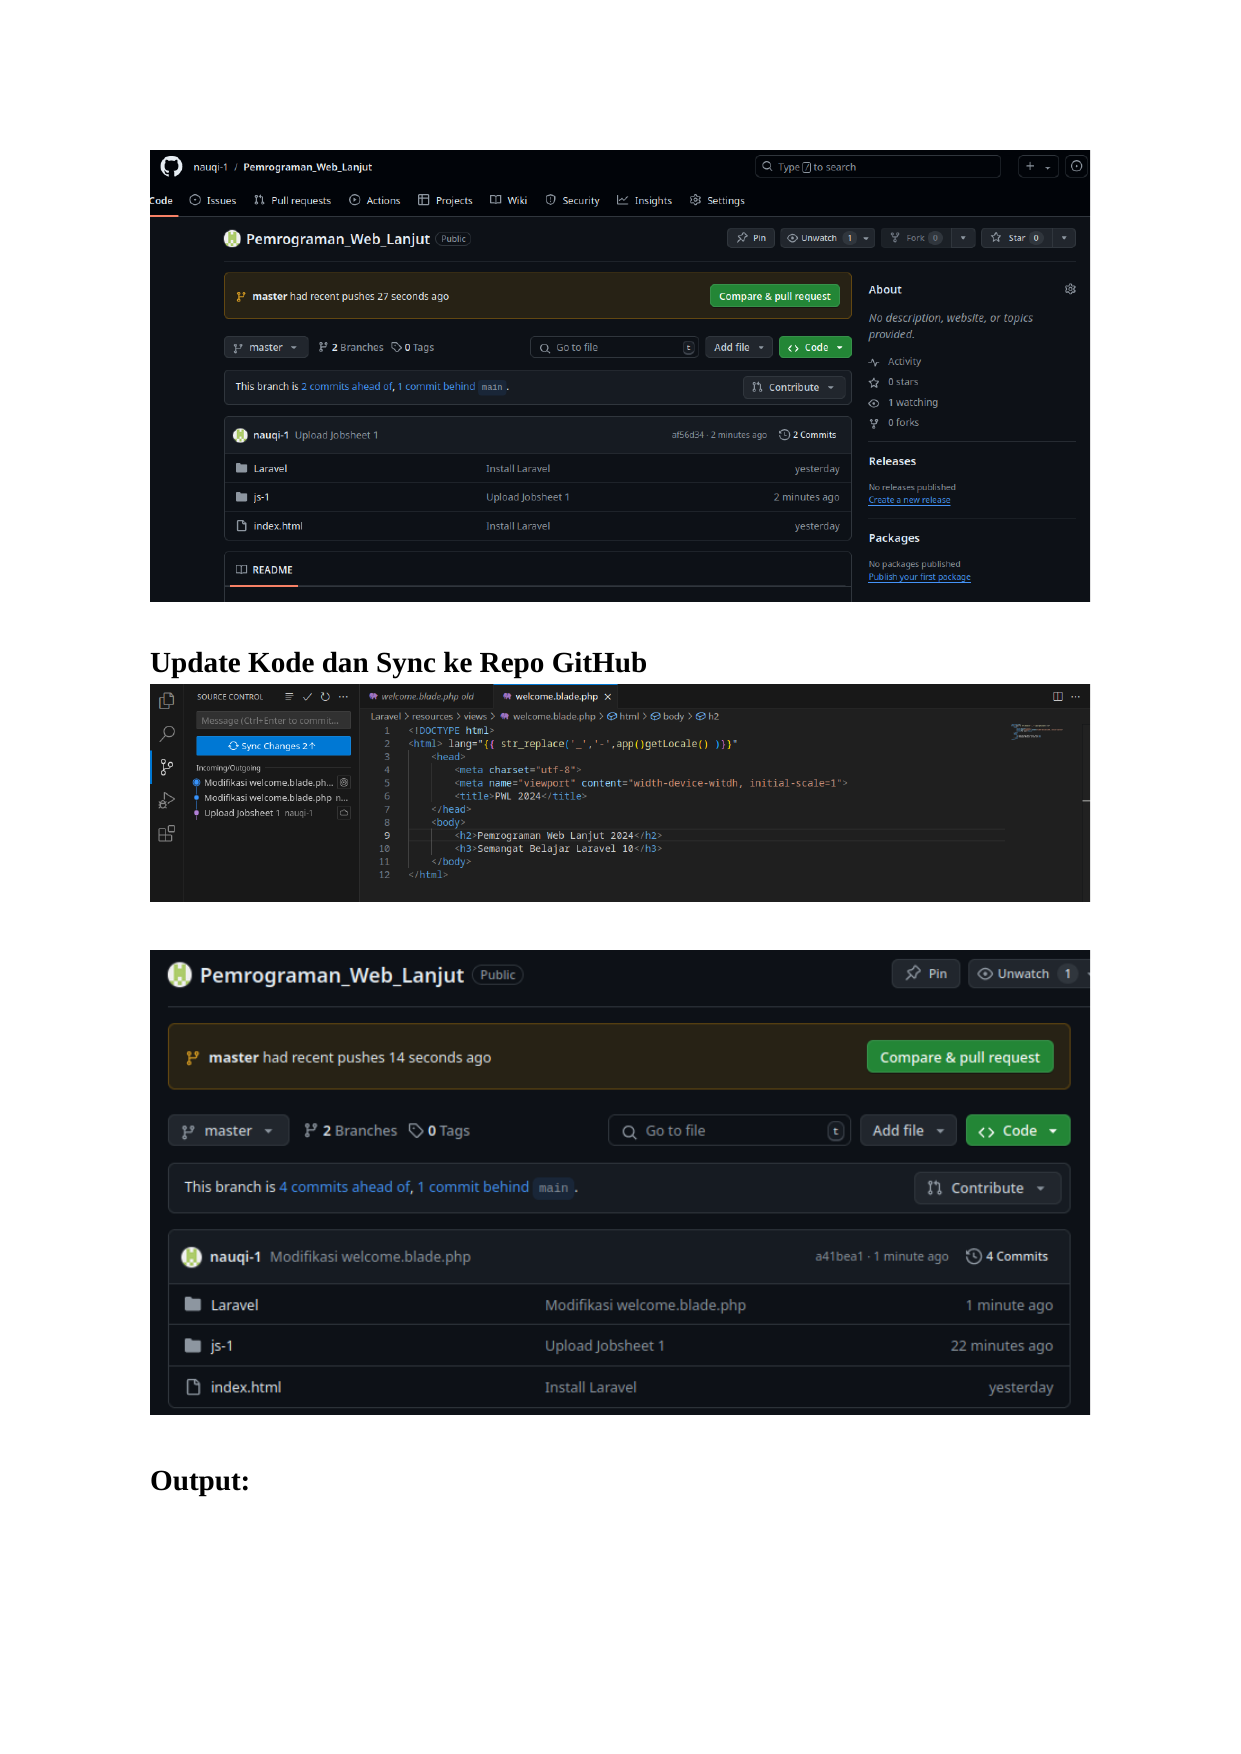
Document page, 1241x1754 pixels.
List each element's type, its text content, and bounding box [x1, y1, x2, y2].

picture [150, 684, 1091, 902]
text Output: [150, 1463, 1090, 1497]
picture [150, 950, 1091, 1415]
picture [150, 150, 1091, 602]
text Update Kode dan Sync ke Repo GitHub [150, 646, 1090, 679]
